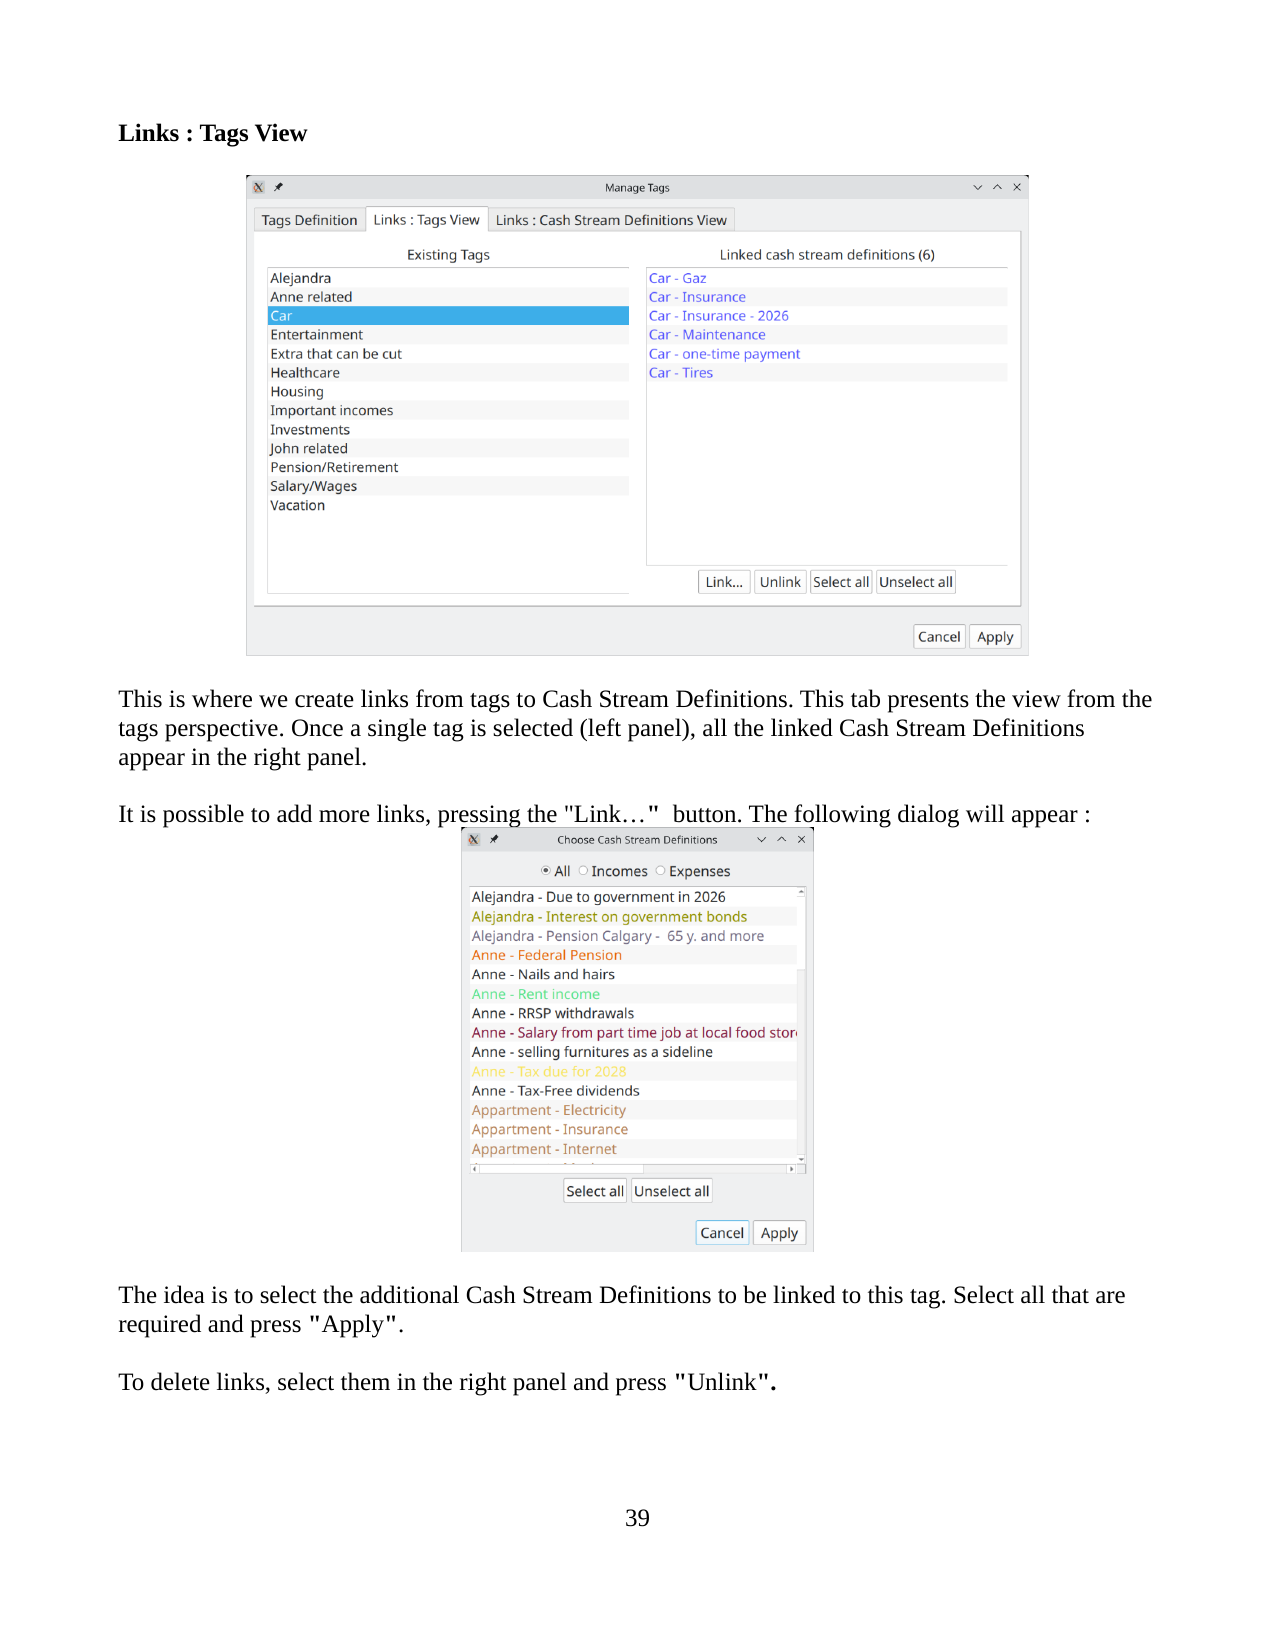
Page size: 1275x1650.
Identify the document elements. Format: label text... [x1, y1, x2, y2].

picture [461, 827, 814, 1252]
text This is where we create links from tags to Cash Stream Definitions. This tab presents the view from the tags perspective. Once a single tag is selected (left panel), all the linked Cash Stream Definitions appear in the right panel. [118, 684, 1157, 770]
picture [246, 175, 1029, 656]
text It is possible to add more links, pressing the "Link…" button. The following dialog will appear : [118, 799, 1157, 828]
text The idea is to select the additional Cash Stream Definitions to be linked to this tag. Select all that are required and press "Apply". [118, 1280, 1157, 1338]
text Links : Tags View [118, 118, 1157, 147]
text To delete links, select them in the right panel and press "Unlink". [118, 1367, 1157, 1395]
